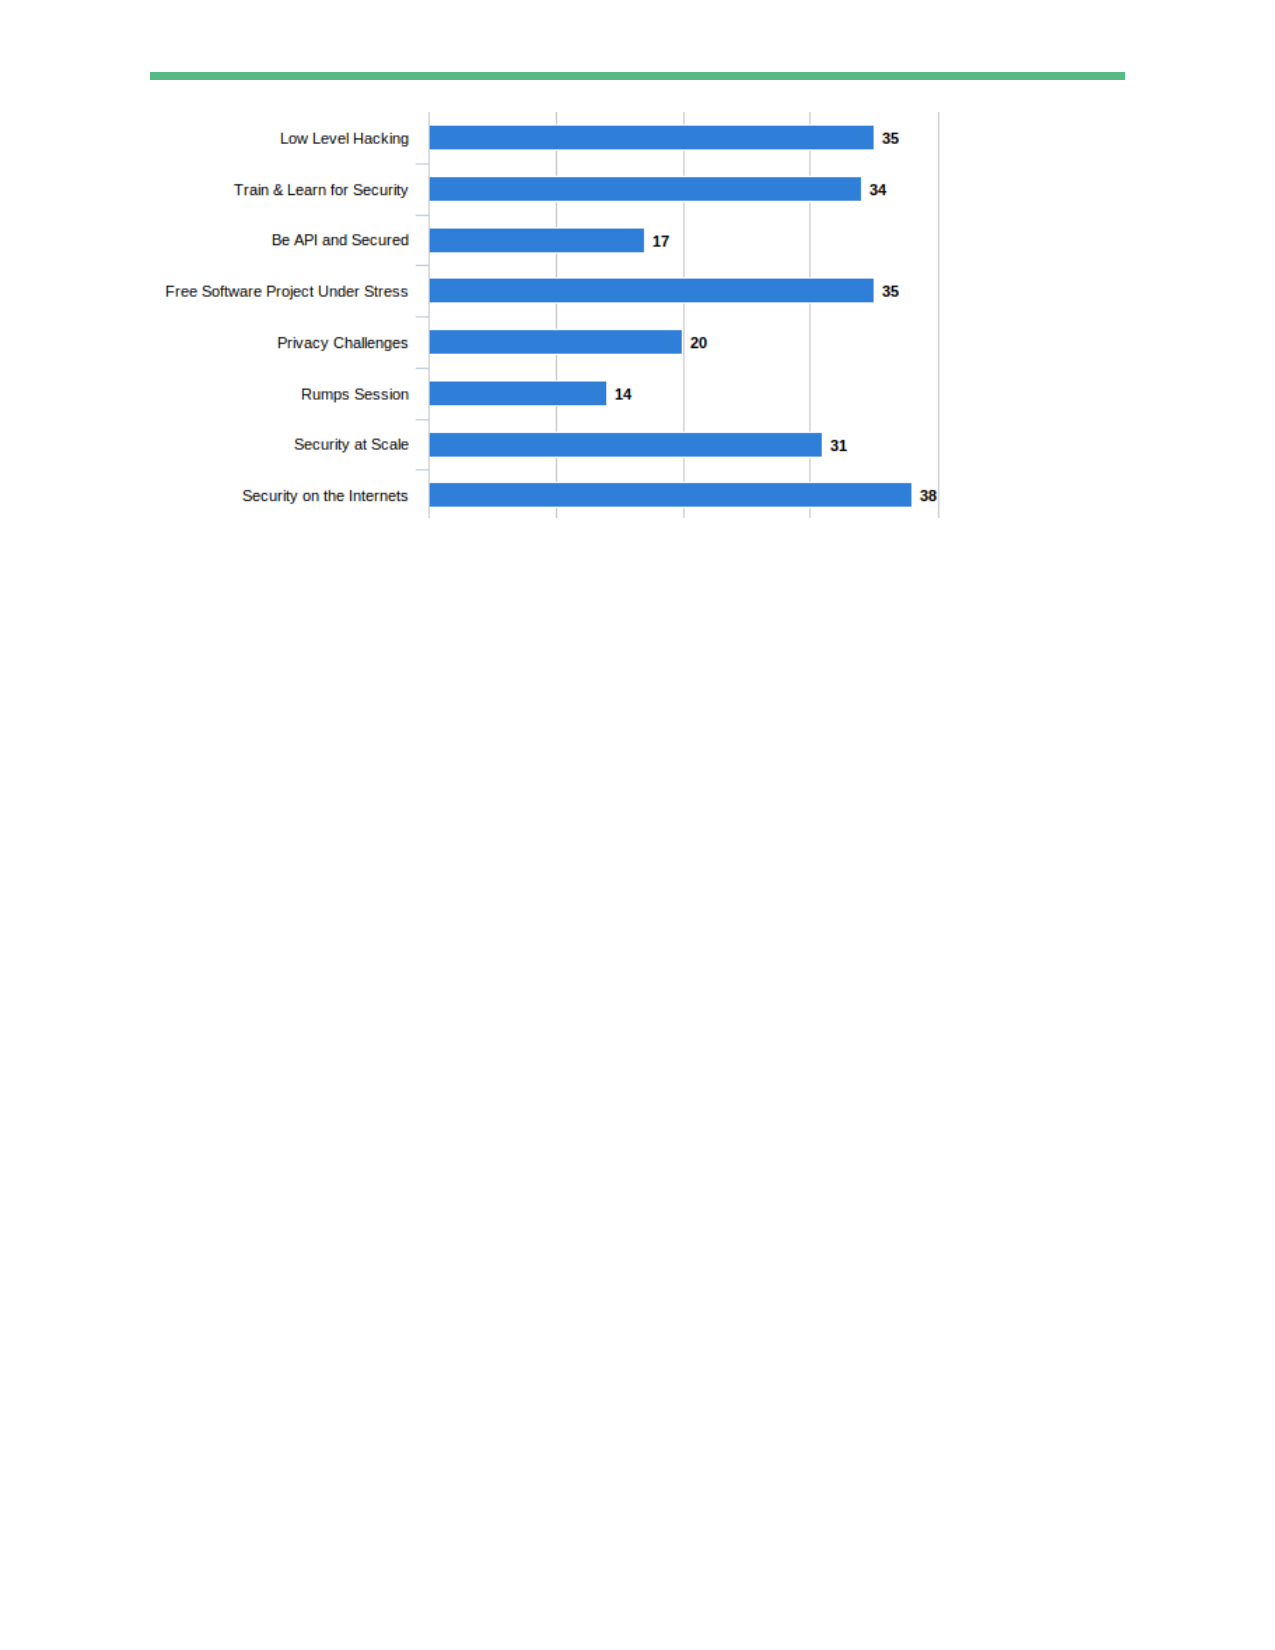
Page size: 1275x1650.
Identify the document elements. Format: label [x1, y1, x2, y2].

picture [150, 72, 1125, 80]
picture [150, 112, 948, 518]
